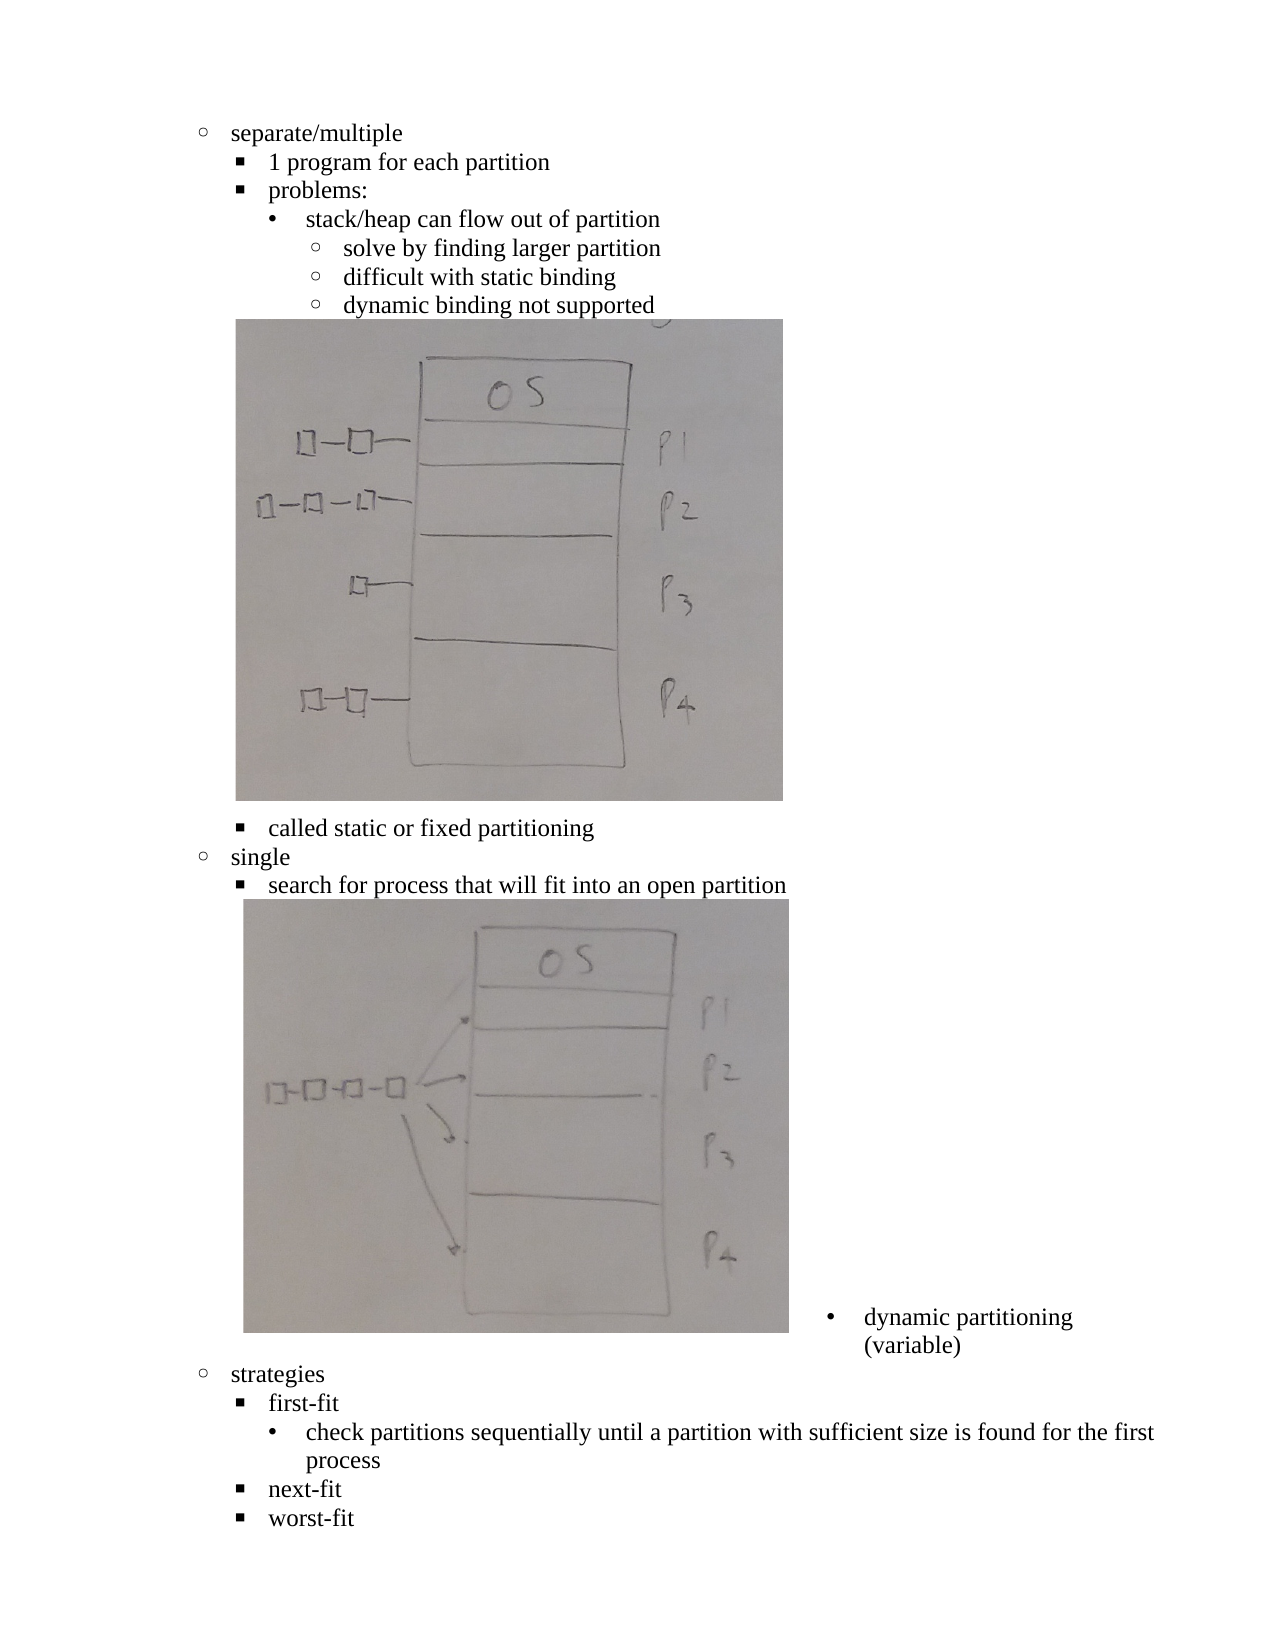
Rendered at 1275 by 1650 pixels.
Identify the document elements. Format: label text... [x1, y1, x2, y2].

list called static or fixed partitioning [231, 813, 1157, 842]
list dynamic partitioning (variable) [156, 1302, 1157, 1359]
list solve by finding larger partition [306, 233, 1157, 262]
list worst-fit [231, 1503, 1157, 1532]
list next-fit [231, 1474, 1157, 1503]
list separate/multiple [193, 118, 1157, 147]
list single [193, 842, 1157, 870]
list difficult with static binding [306, 262, 1157, 291]
list first-fit [231, 1388, 1157, 1417]
list dynamic binding not supported [306, 291, 1157, 319]
picture [235, 319, 783, 801]
list strategies [193, 1359, 1157, 1388]
list stack/heap can flow out of partition [268, 204, 1157, 233]
list problems: [231, 176, 1157, 204]
list check partitions sequentially until a partition with sufficient size is found for the first process [268, 1417, 1157, 1474]
list search for process that will fit into an open partition [231, 870, 1157, 899]
list 1 program for each partition [231, 147, 1157, 176]
picture [243, 899, 789, 1333]
